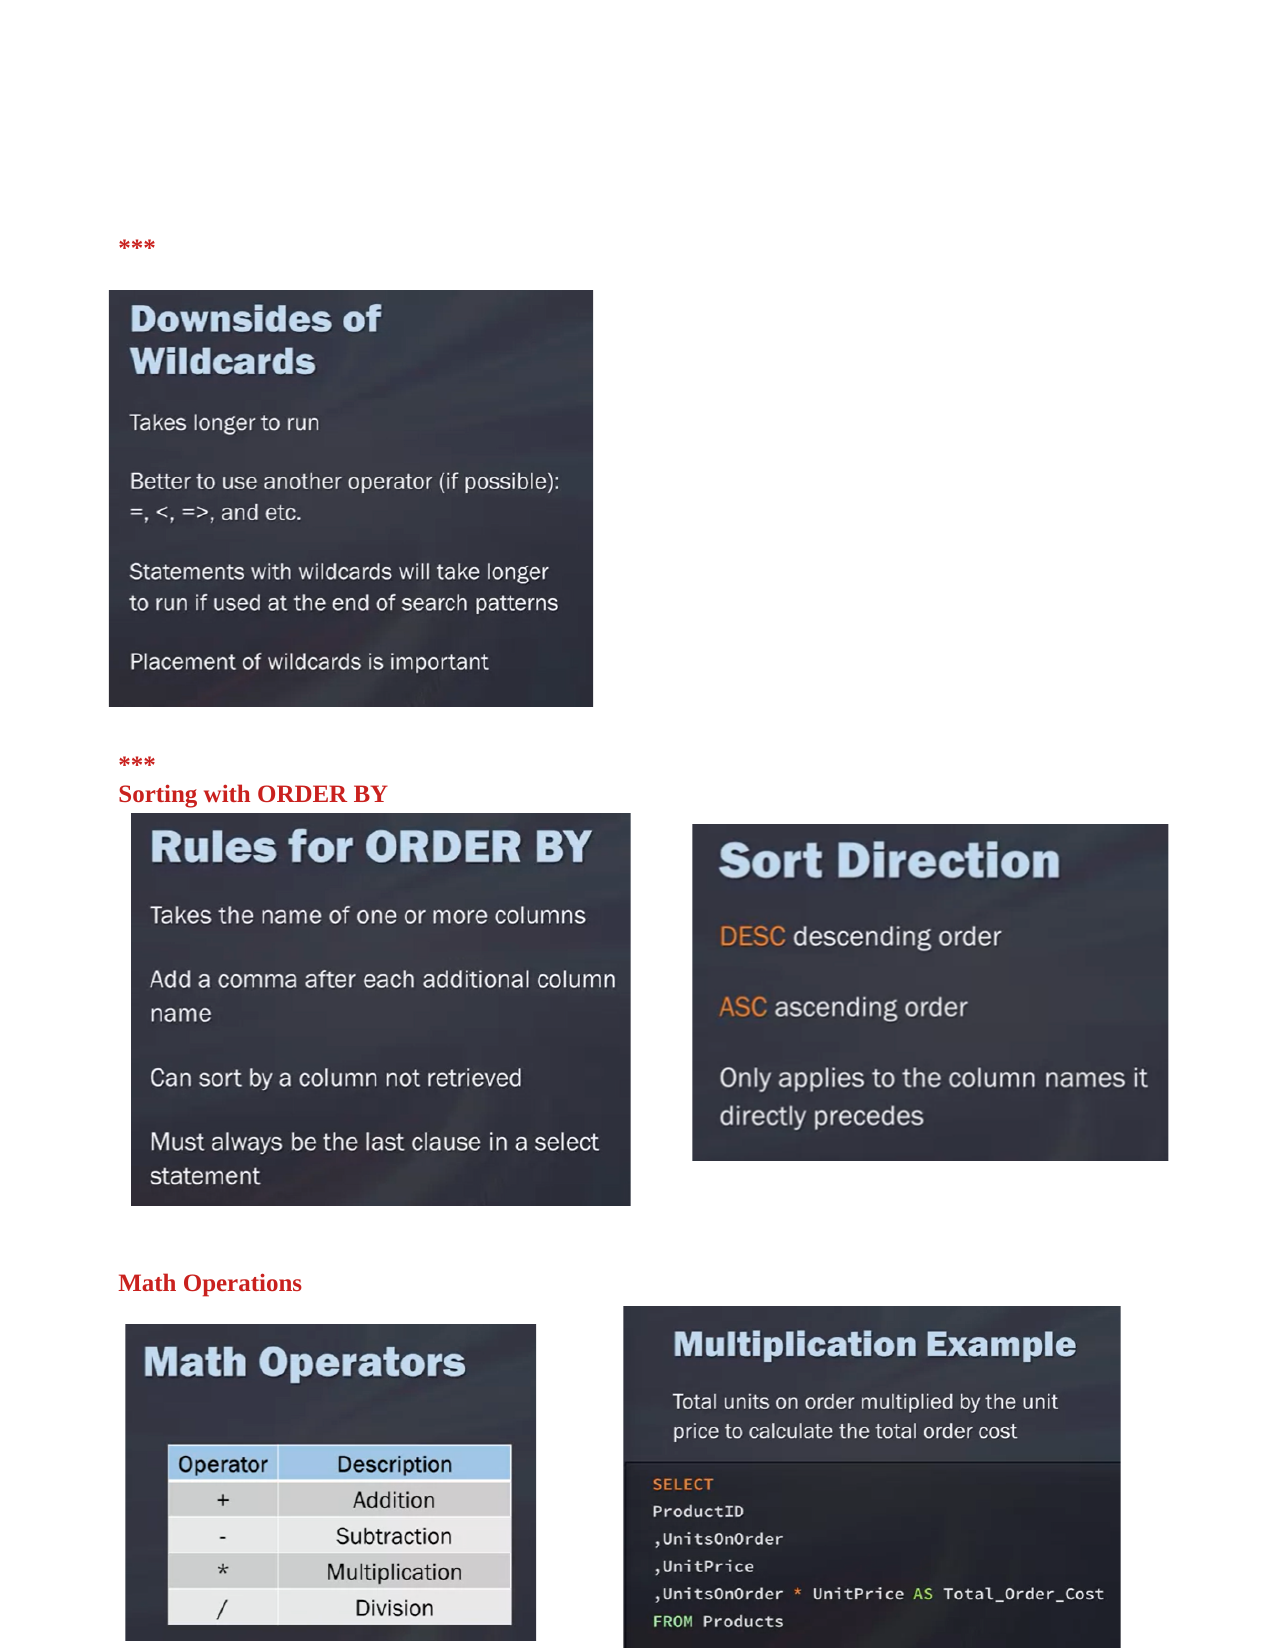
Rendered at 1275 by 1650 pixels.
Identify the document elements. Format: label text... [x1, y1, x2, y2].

picture [125, 1324, 537, 1641]
picture [131, 813, 631, 1206]
text *** [118, 751, 1157, 779]
text *** [118, 233, 1157, 262]
picture [692, 824, 1169, 1161]
text Math Operations [118, 1268, 1157, 1297]
text Sorting with ORDER BY [118, 779, 1157, 808]
picture [623, 1306, 1121, 1648]
picture [108, 290, 594, 707]
